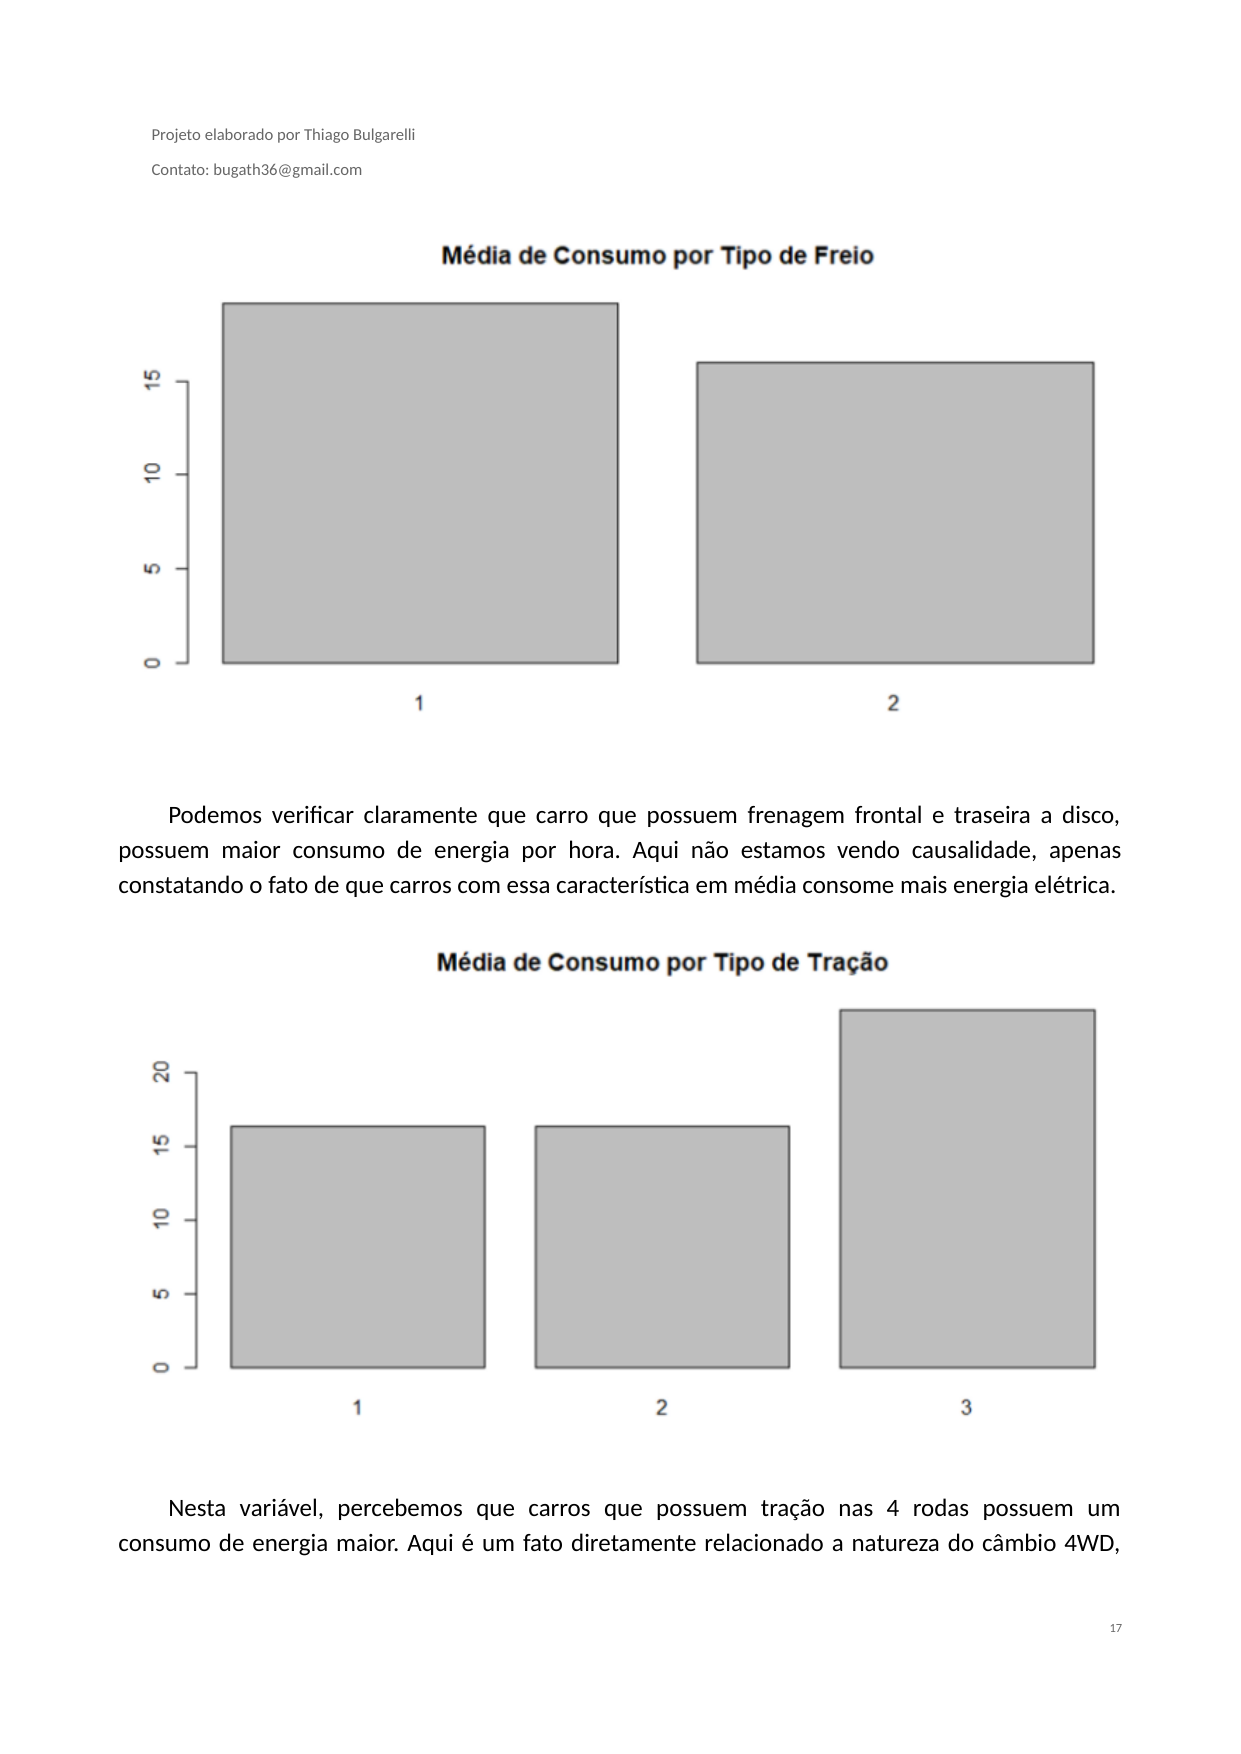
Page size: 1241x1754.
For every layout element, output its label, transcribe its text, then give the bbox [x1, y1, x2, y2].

text Nesta variável, percebemos que carros que possuem tração nas 4 rodas possuem um consumo de energia maior. Aqui é um fato diretamente relacionado a natureza do câmbio 4WD, [118, 1493, 1122, 1558]
text Podemos verificar claramente que carro que possuem frenagem frontal e traseira a disco, possuem maior consumo de energia por hora. Aqui não estamos vendo causalidade, apenas constatando o fato de que carros com essa característica em média consome mais energia elétrica. [118, 799, 1122, 900]
picture [118, 216, 1115, 746]
picture [122, 919, 1118, 1439]
